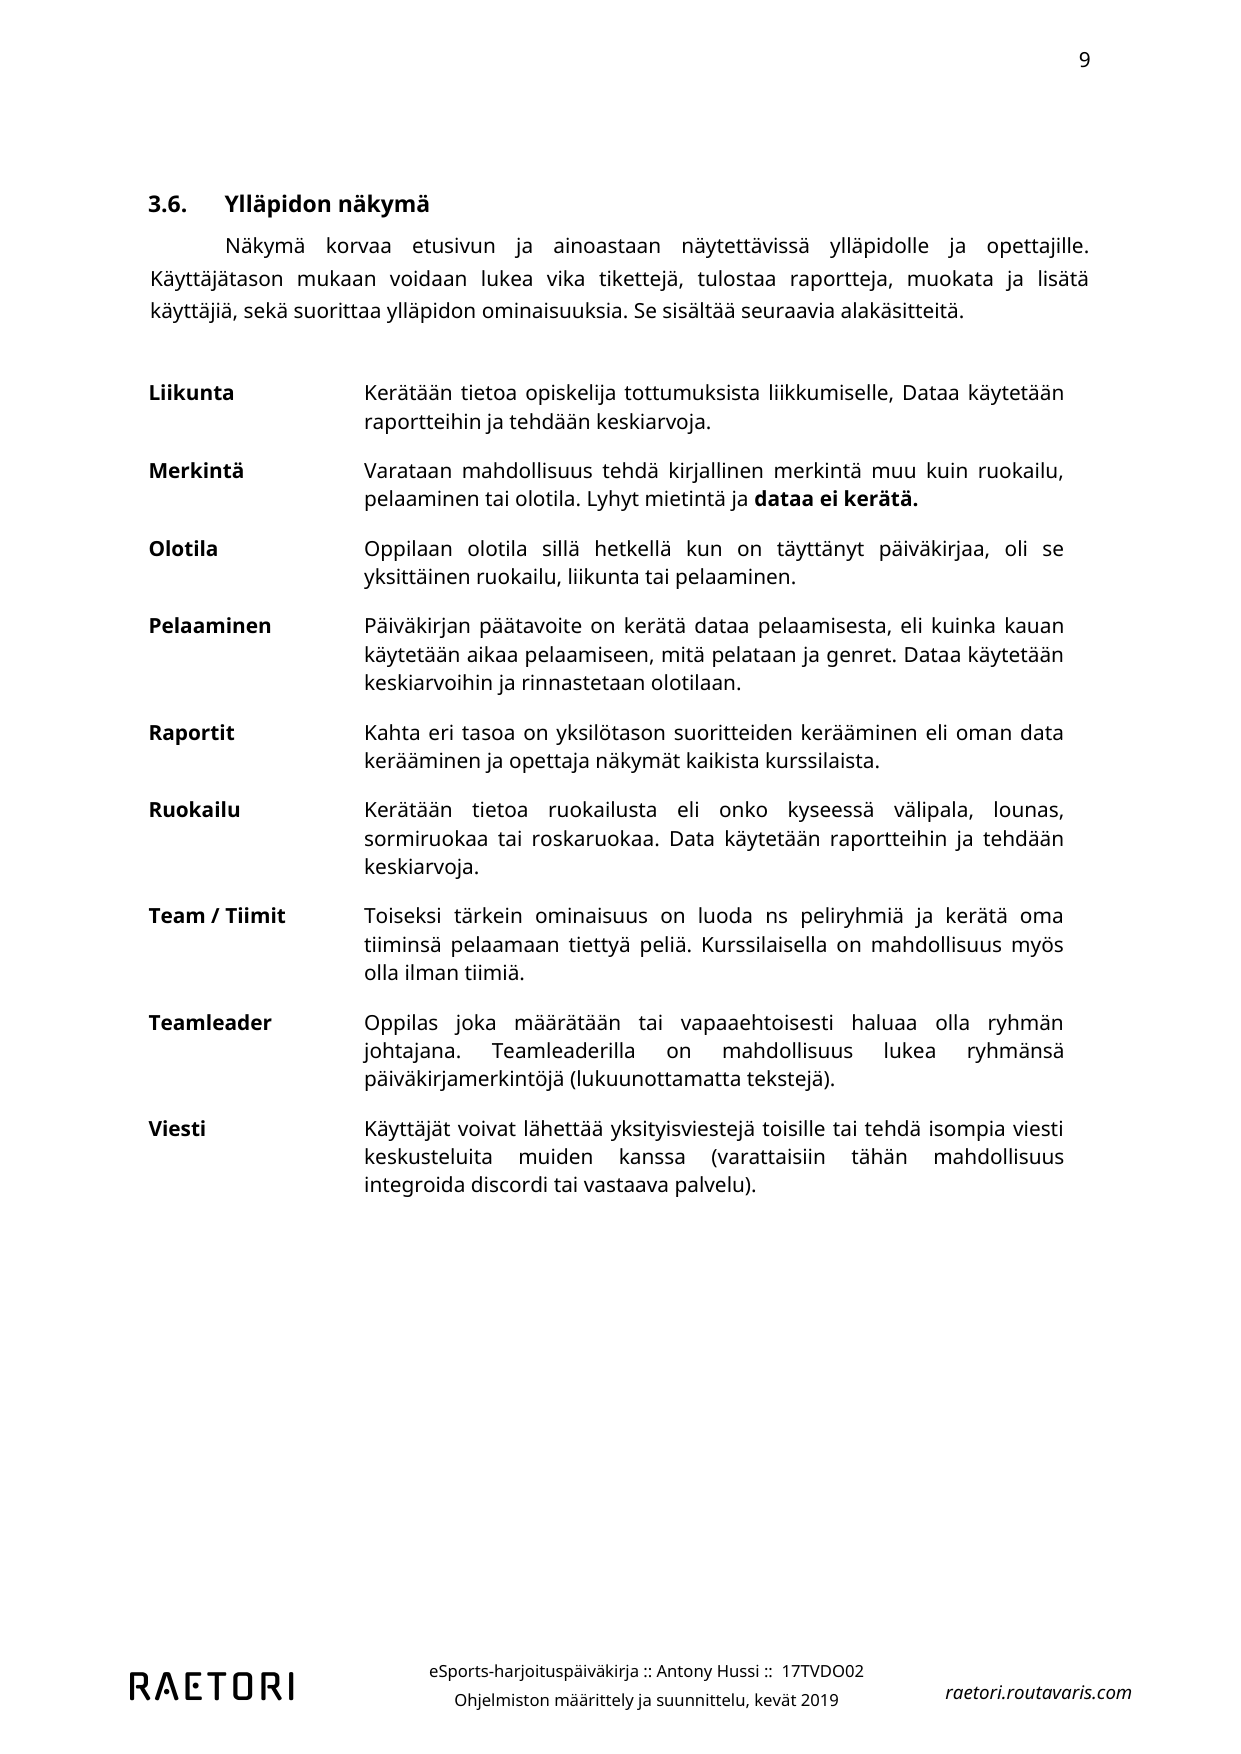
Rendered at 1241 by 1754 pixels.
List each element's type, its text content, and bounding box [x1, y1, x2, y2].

table_cell Ruokailu [138, 785, 353, 891]
table_header Liikunta [138, 368, 353, 446]
table_cell Varataan mahdollisuus tehdä kirjallinen merkintä muu kuin ruokailu, pelaaminen tai olotila. Lyhyt mietintä ja dataa ei kerätä. [354, 446, 1075, 523]
table_cell Viesti [138, 1103, 353, 1209]
table_cell Käyttäjät voivat lähettää yksityisviestejä toisille tai tehdä isompia viesti keskusteluita muiden kanssa (varattaisiin tähän mahdollisuus integroida discordi tai vastaava palvelu). [354, 1103, 1075, 1209]
subtitle Ylläpidon näkymä [187, 187, 1090, 219]
table_cell Kerätään tietoa ruokailusta eli onko kyseessä välipala, lounas, sormiruokaa tai roskaruokaa. Data käytetään raportteihin ja tehdään keskiarvoja. [354, 785, 1075, 891]
table_cell Päiväkirjan päätavoite on kerätä dataa pelaamisesta, eli kuinka kauan käytetään aikaa pelaamiseen, mitä pelataan ja genret. Dataa käytetään keskiarvoihin ja rinnastetaan olotilaan. [354, 601, 1075, 707]
table_cell Oppilas joka määrätään tai vapaaehtoisesti haluaa olla ryhmän johtajana. Teamleaderilla on mahdollisuus lukea ryhmänsä päiväkirjamerkintöjä (lukuunottamatta tekstejä). [354, 997, 1075, 1103]
table_cell Olotila [138, 523, 353, 601]
picture [121, 1665, 303, 1707]
table_cell Pelaaminen [138, 601, 353, 707]
table_cell Merkintä [138, 446, 353, 523]
table_header Kerätään tietoa opiskelija tottumuksista liikkumiselle, Dataa käytetään raportteihin ja tehdään keskiarvoja. [354, 368, 1075, 446]
table_cell Oppilaan olotila sillä hetkellä kun on täyttänyt päiväkirjaa, oli se yksittäinen ruokailu, liikunta tai pelaaminen. [354, 523, 1075, 601]
table_cell Team / Tiimit [138, 891, 353, 997]
table_cell Toiseksi tärkein ominaisuus on luoda ns peliryhmiä ja kerätä oma tiiminsä pelaamaan tiettyä peliä. Kurssilaisella on mahdollisuus myös olla ilman tiimiä. [354, 891, 1075, 997]
text Näkymä korvaa etusivun ja ainoastaan näytettävissä ylläpidolle ja opettajille. Käyttäjätason mukaan voidaan lukea vika tikettejä, tulostaa raportteja, muokata ja lisätä käyttäjiä, sekä suorittaa ylläpidon ominaisuuksia. Se sisältää seuraavia alakäsitteitä. [150, 231, 1090, 325]
table_cell Raportit [138, 707, 353, 785]
table_cell Kahta eri tasoa on yksilötason suoritteiden kerääminen eli oman data kerääminen ja opettaja näkymät kaikista kurssilaista. [354, 707, 1075, 785]
table_cell Teamleader [138, 997, 353, 1103]
